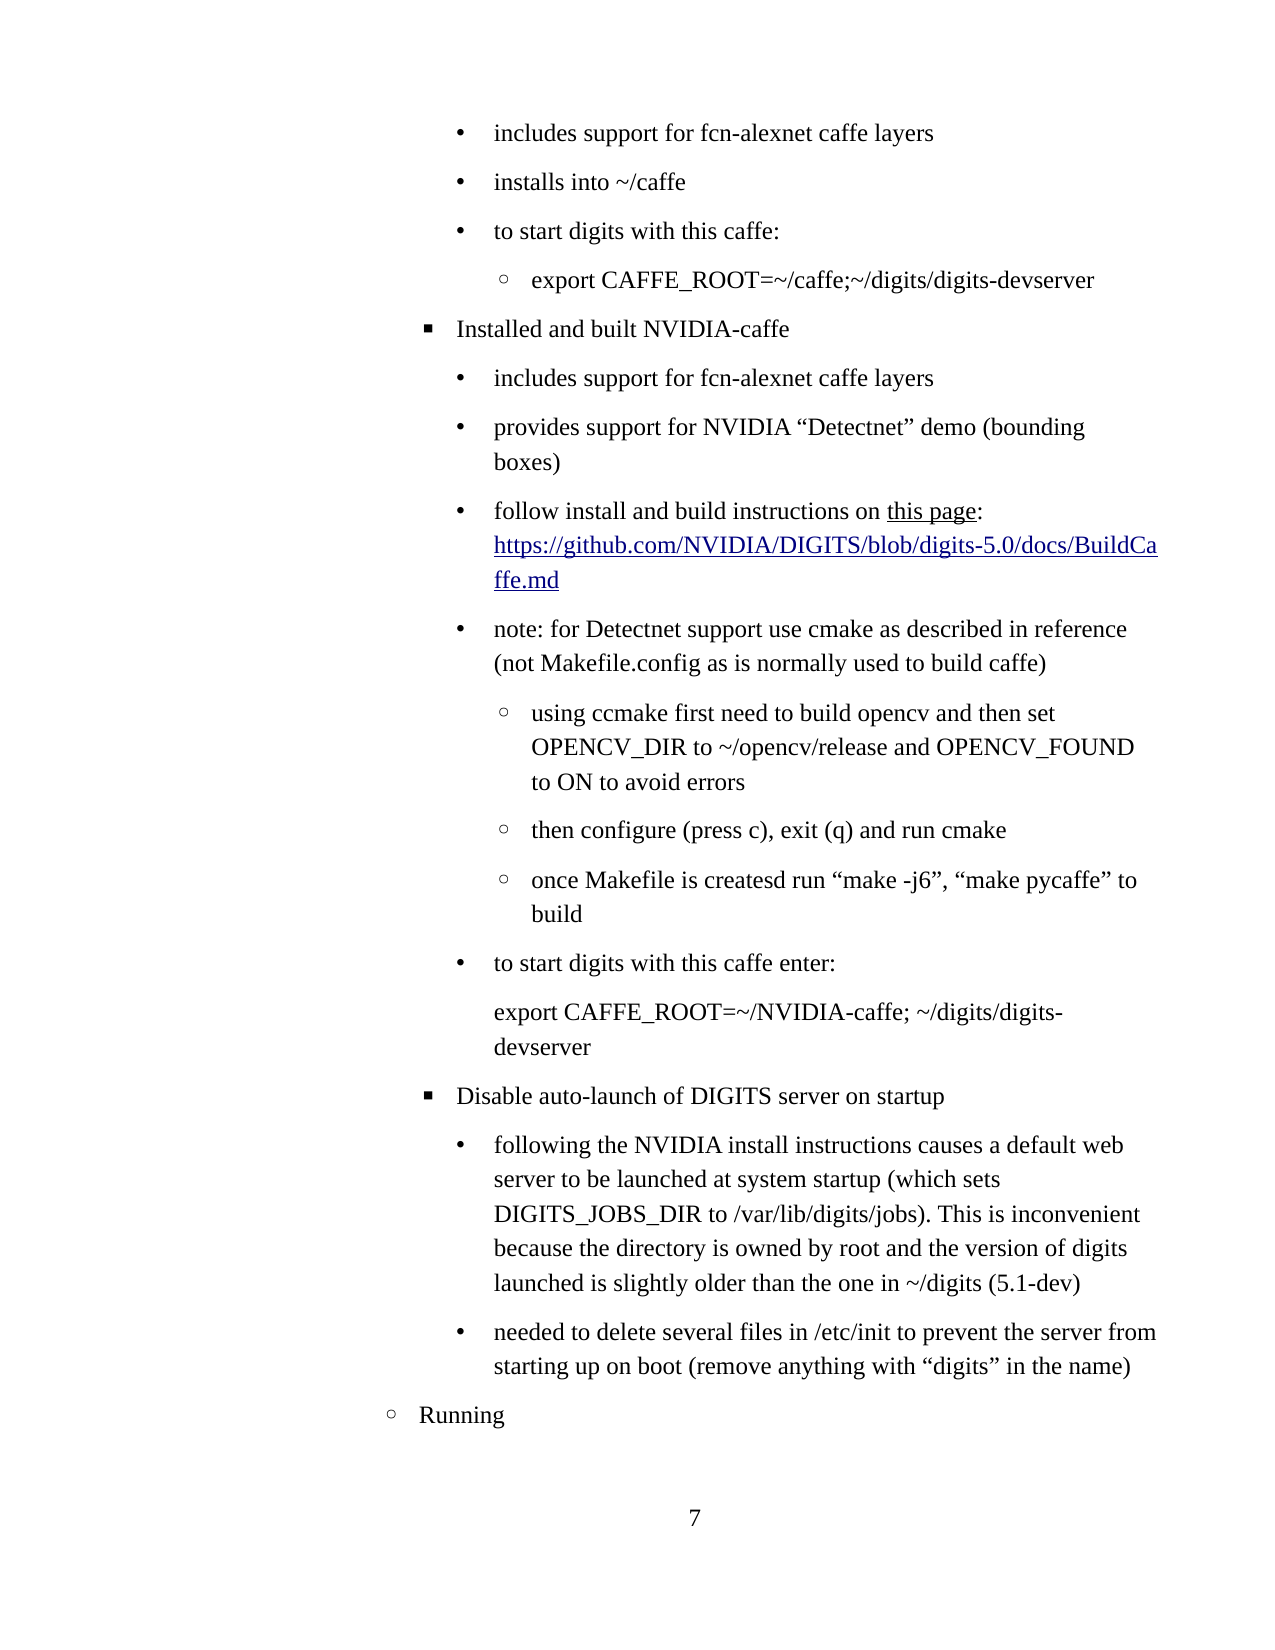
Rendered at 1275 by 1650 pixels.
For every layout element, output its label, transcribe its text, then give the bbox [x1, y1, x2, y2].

list to start digits with this caffe: [456, 216, 1158, 245]
list Running [381, 1400, 1158, 1429]
list once Makefile is createsd run “make -j6”, “make pycaffe” to build [494, 865, 1158, 928]
list includes support for fcn-alexnet caffe layers [456, 118, 1158, 147]
list export CAFFE_ROOT=~/caffe;~/digits/digits-devserver [494, 265, 1158, 294]
list needed to delete several files in /etc/init to prevent the server from starting up on boot (remove anything with “digits” in the name) [456, 1317, 1158, 1380]
list provides support for NVIDIA “Detectnet” demo (bounding boxes) [456, 412, 1158, 476]
list then configure (press c), exit (q) and run cmake [494, 816, 1158, 844]
list using ccmake first need to build opencv and then set OPENCV_DIR to ~/opencv/release and OPENCV_FOUND to ON to avoid errors [494, 698, 1158, 795]
list includes support for fcn-alexnet caffe layers [456, 363, 1158, 392]
list export CAFFE_ROOT=~/NVIDIA-caffe; ~/digits/digits-devserver [456, 997, 1158, 1061]
list following the NVIDIA install instructions causes a default web server to be launched at system startup (which sets DIGITS_JOBS_DIR to /var/lib/digits/jobs). This is inconvenient because the directory is owned by root and the version of digits launched is slightly older than the one in ~/digits (5.1-dev) [456, 1130, 1158, 1297]
list Disable auto-launch of DIGITS server on startup [419, 1081, 1158, 1109]
list installs into ~/caffe [456, 167, 1158, 196]
list follow install and build instructions on this page: https://github.com/NVIDIA/DIGITS/blob/digits-5.0/docs/BuildCaffe.md [456, 496, 1158, 594]
list note: for Detectnet support use cmake as described in reference (not Makefile.config as is normally used to build caffe) [456, 614, 1158, 677]
list Installed and built NVIDIA-caffe [419, 314, 1158, 343]
list to start digits with this caffe enter: [456, 948, 1158, 977]
